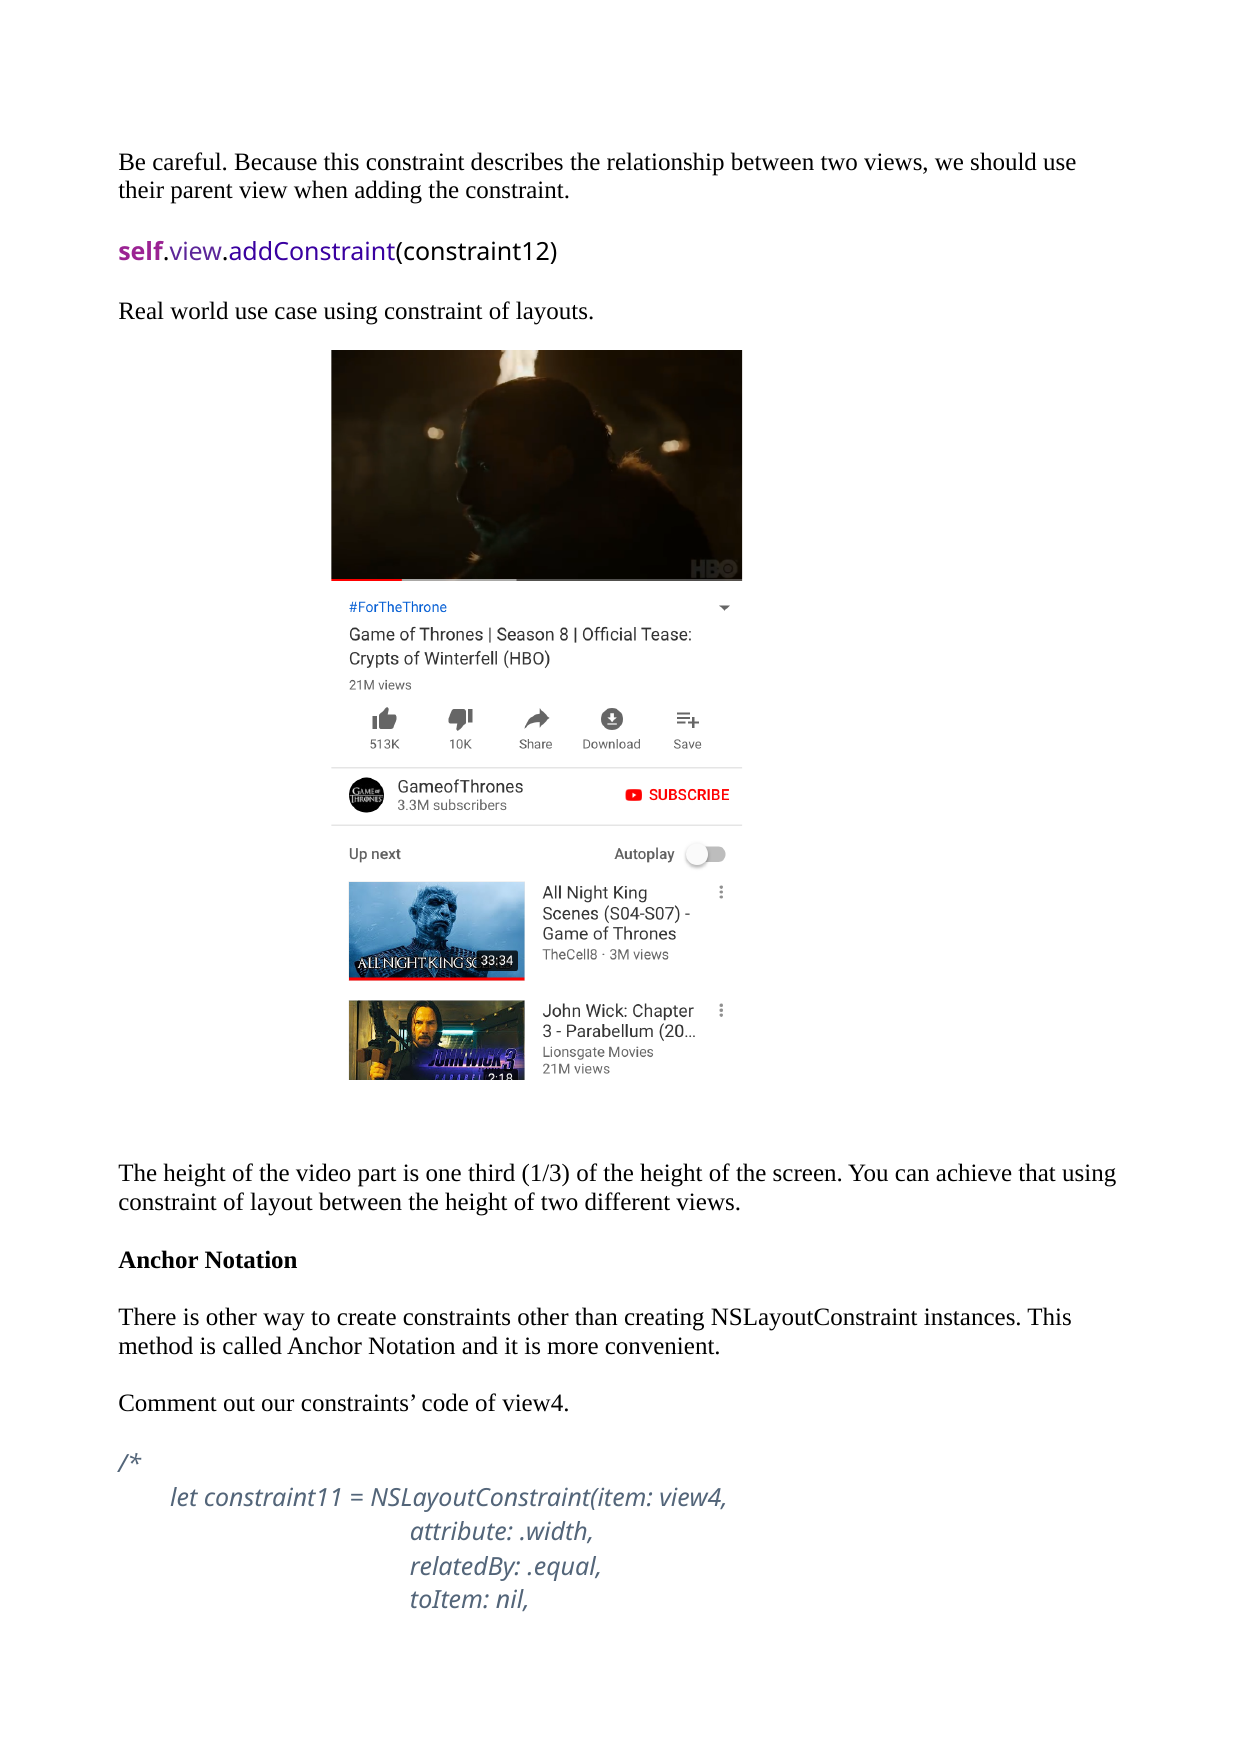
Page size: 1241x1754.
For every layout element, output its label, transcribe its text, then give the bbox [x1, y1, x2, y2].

text Comment out our constraints’ code of view4. [118, 1388, 1122, 1417]
text let constraint11 = NSLayoutConstraint(item: view4, [118, 1480, 1122, 1514]
text There is other way to create constraints other than creating NSLayoutConstraint instances. This method is called Anchor Notation and it is more convenient. [118, 1302, 1122, 1360]
text The height of the video part is one third (1/3) of the height of the screen. You can achieve that using constraint of layout between the height of two different views. [118, 1158, 1122, 1216]
text Real world use case using constraint of layouts. [118, 296, 1122, 325]
text self.view.addConstraint(constraint12) [118, 233, 1122, 267]
picture [331, 350, 743, 1080]
text attribute: .width, [118, 1514, 1122, 1548]
text relatedBy: .equal, [118, 1548, 1122, 1582]
text Be careful. Because this constraint describes the relationship between two views, we should use their parent view when adding the constraint. [118, 147, 1122, 204]
text /* [118, 1446, 1122, 1480]
text Anchor Notation [118, 1245, 1122, 1273]
text toItem: nil, [118, 1582, 1122, 1616]
